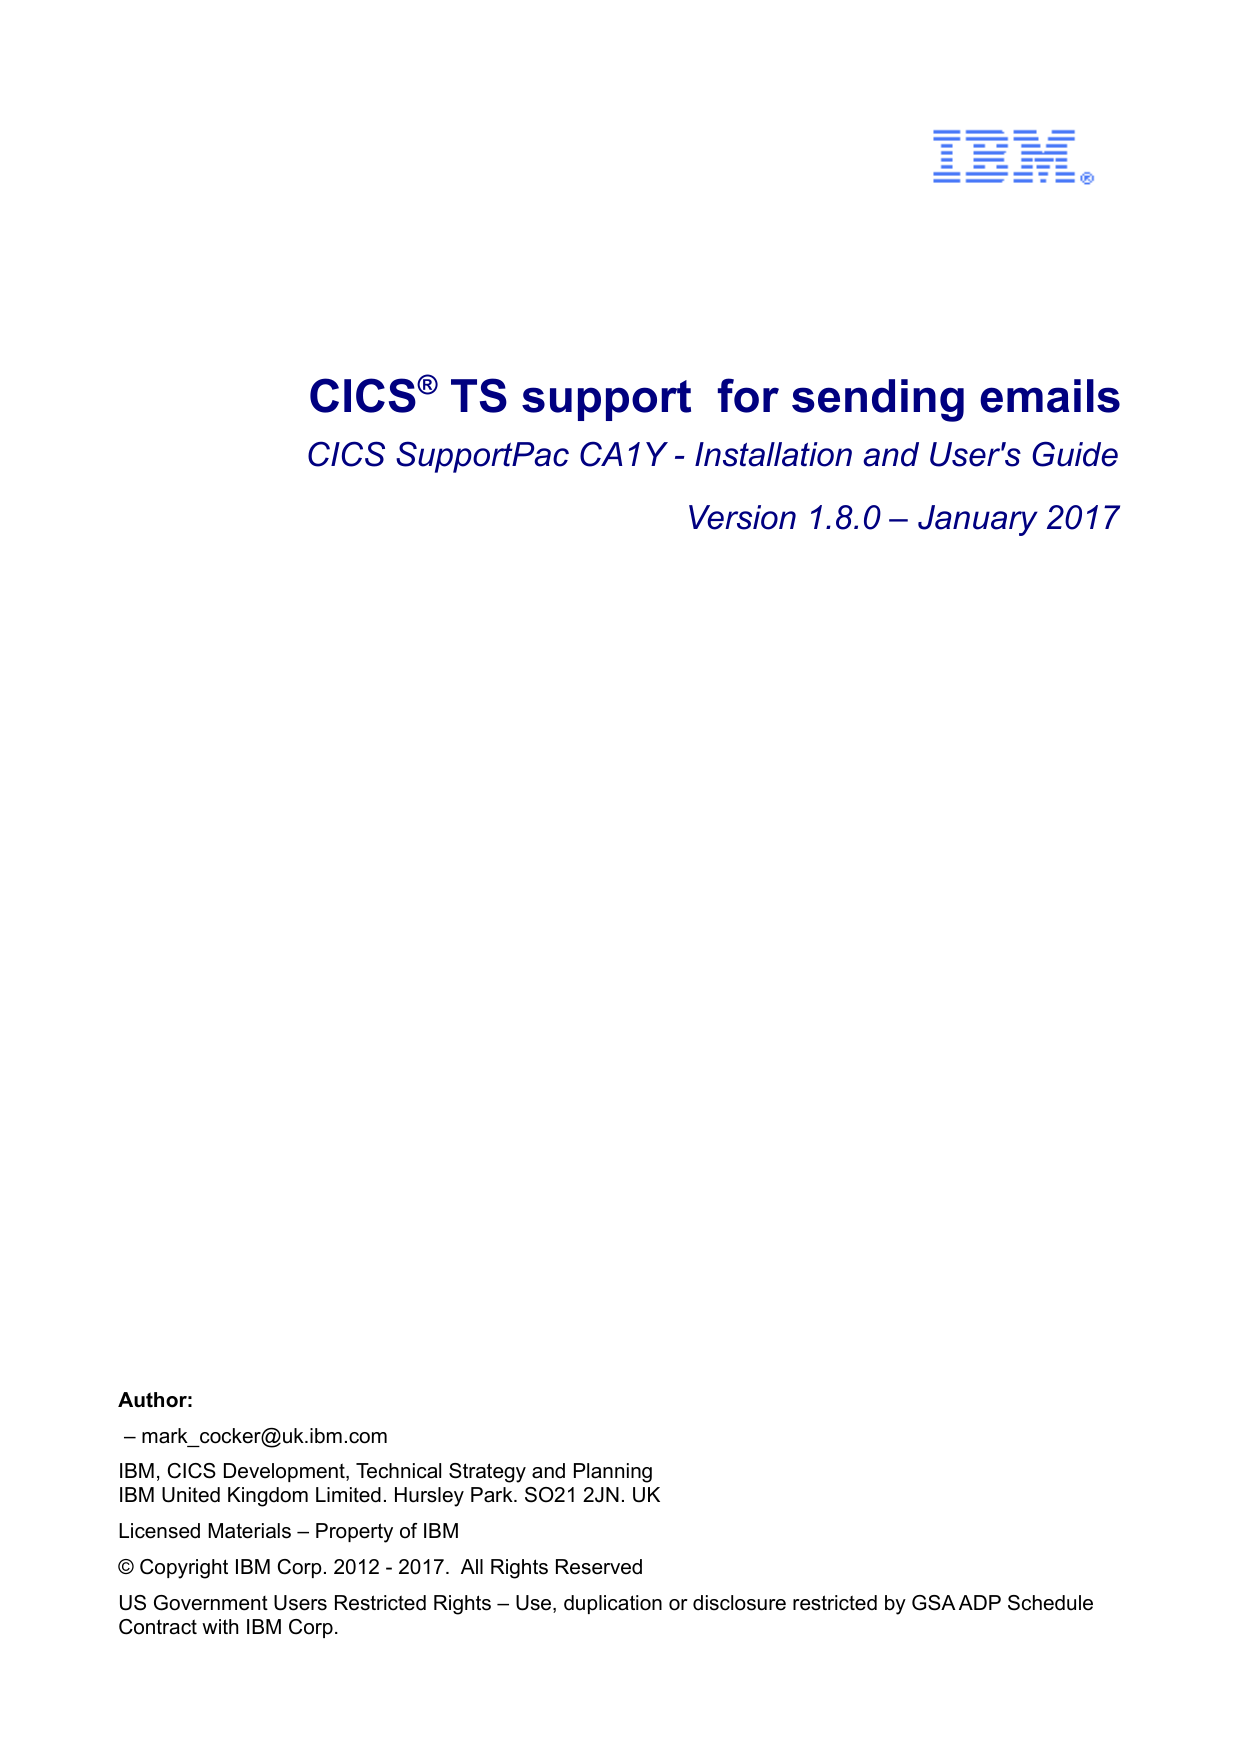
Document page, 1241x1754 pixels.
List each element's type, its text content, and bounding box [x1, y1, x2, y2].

text © Copyright IBM Corp. 2012 - 2017. All Rights Reserved [118, 1555, 1122, 1579]
text Mark Cocker – mark_cocker@uk.ibm.com [118, 1424, 1122, 1448]
text Author: [118, 1388, 1122, 1412]
text IBM, CICS Development, Technical Strategy and Planning IBM United Kingdom Limited. Hursley Park. SO21 2JN. UK [118, 1459, 1122, 1507]
text Licensed Materials – Property of IBM [118, 1519, 1122, 1543]
picture [932, 127, 1100, 190]
text CICS SupportPac CA1Y - Installation and User's Guide [118, 435, 1122, 473]
subtitle Version 1.8.0 – January 2017 [118, 498, 1122, 537]
title CICS® TS support for sending emails [118, 264, 1122, 422]
text US Government Users Restricted Rights – Use, duplication or disclosure restricted by GSA ADP Schedule Contract with IBM Corp. [118, 1591, 1122, 1638]
